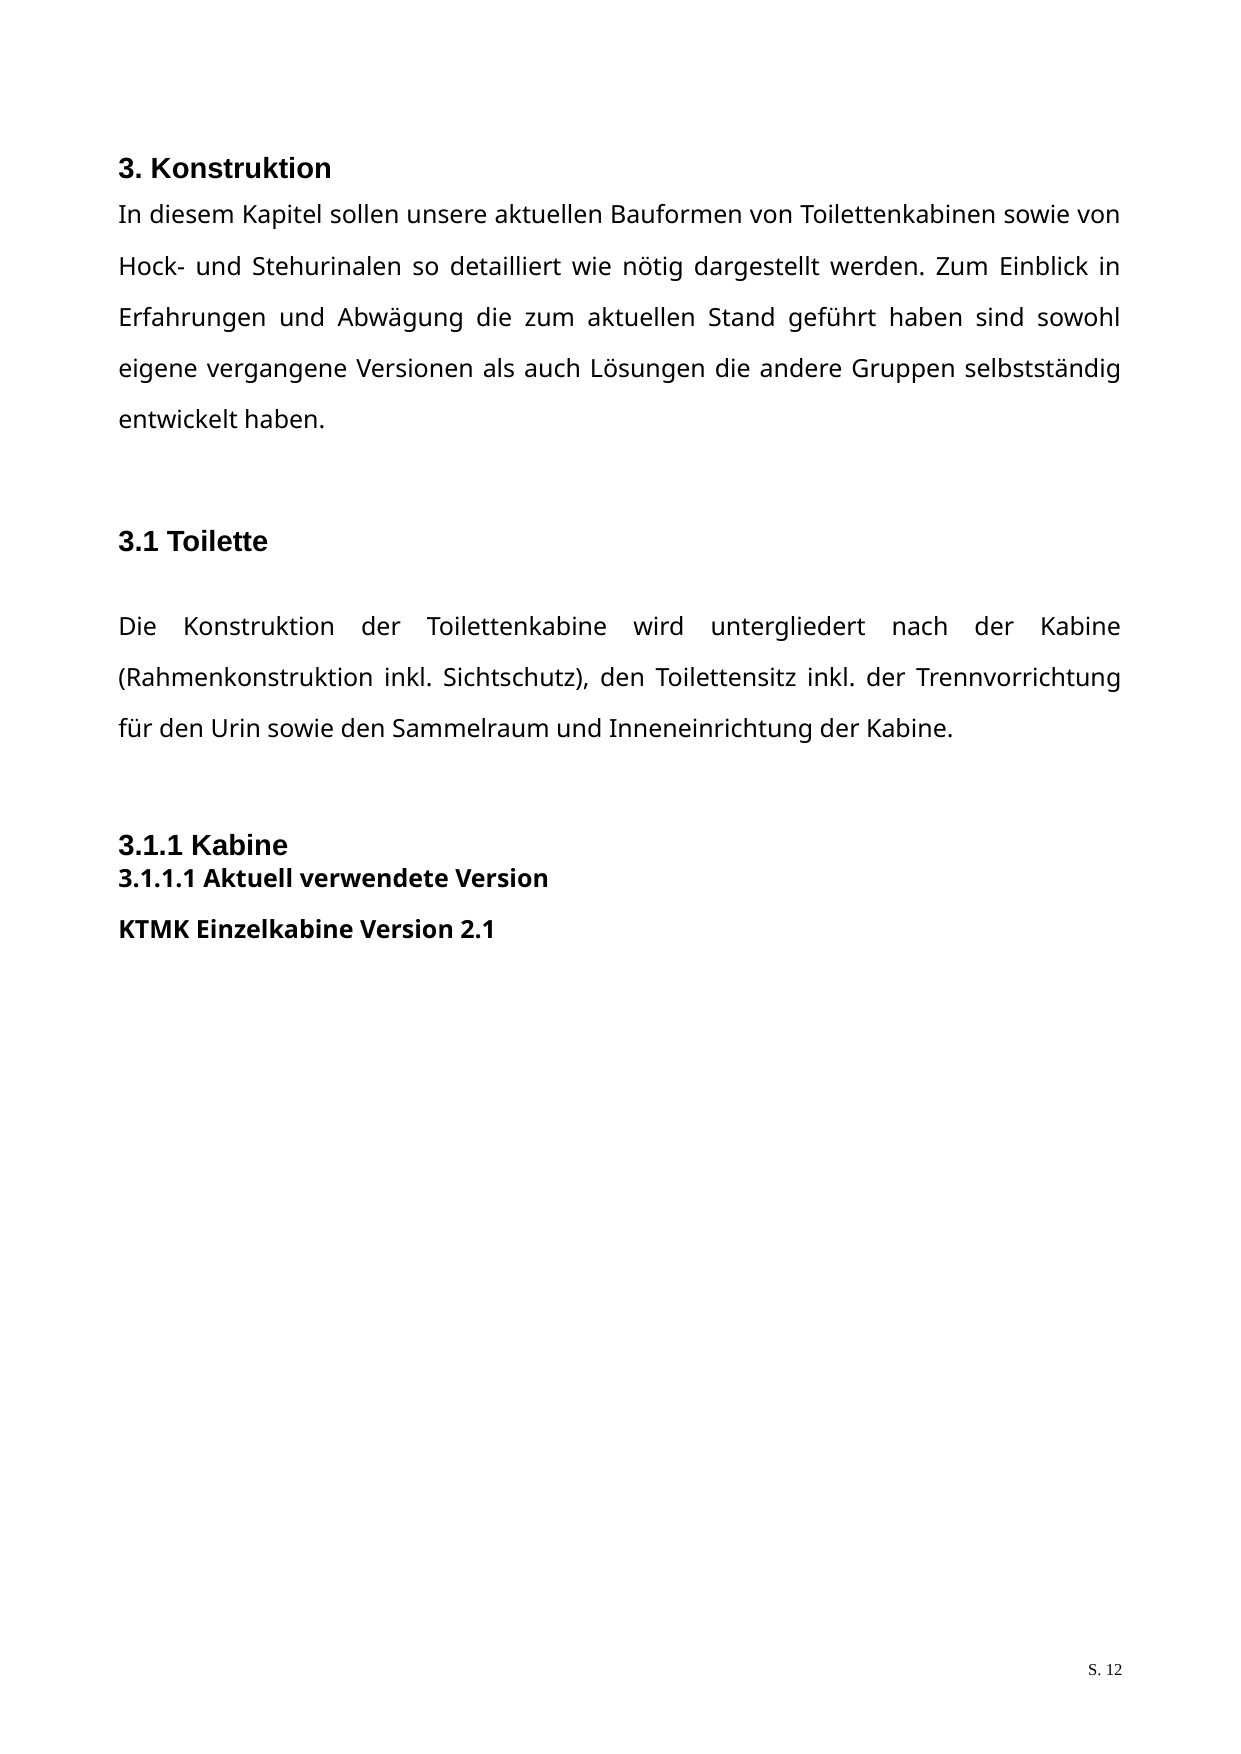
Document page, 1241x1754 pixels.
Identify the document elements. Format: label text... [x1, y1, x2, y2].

text 3.1.1.1 Aktuell verwendete Version [118, 861, 1122, 895]
text Die Konstruktion der Toilettenkabine wird untergliedert nach der Kabine (Rahmenkonstruktion inkl. Sichtschutz), den Toilettensitz inkl. der Trennvorrichtung für den Urin sowie den Sammelraum und Inneneinrichtung der Kabine. [118, 609, 1122, 745]
subtitle 3.1 Toilette [118, 524, 1122, 558]
text KTMK Einzelkabine Version 2.1 [118, 912, 1122, 946]
text In diesem Kapitel sollen unsere aktuellen Bauformen von Toilettenkabinen sowie von Hock- und Stehurinalen so detailliert wie nötig dargestellt werden. Zum Einblick in Erfahrungen und Abwägung die zum aktuellen Stand geführt haben sind sowohl eigene vergangene Versionen als auch Lösungen die andere Gruppen selbstständig entwickelt haben. [118, 197, 1122, 435]
subtitle 3.1.1 Kabine [118, 827, 1122, 861]
subtitle 3. Konstruktion [118, 151, 1122, 184]
